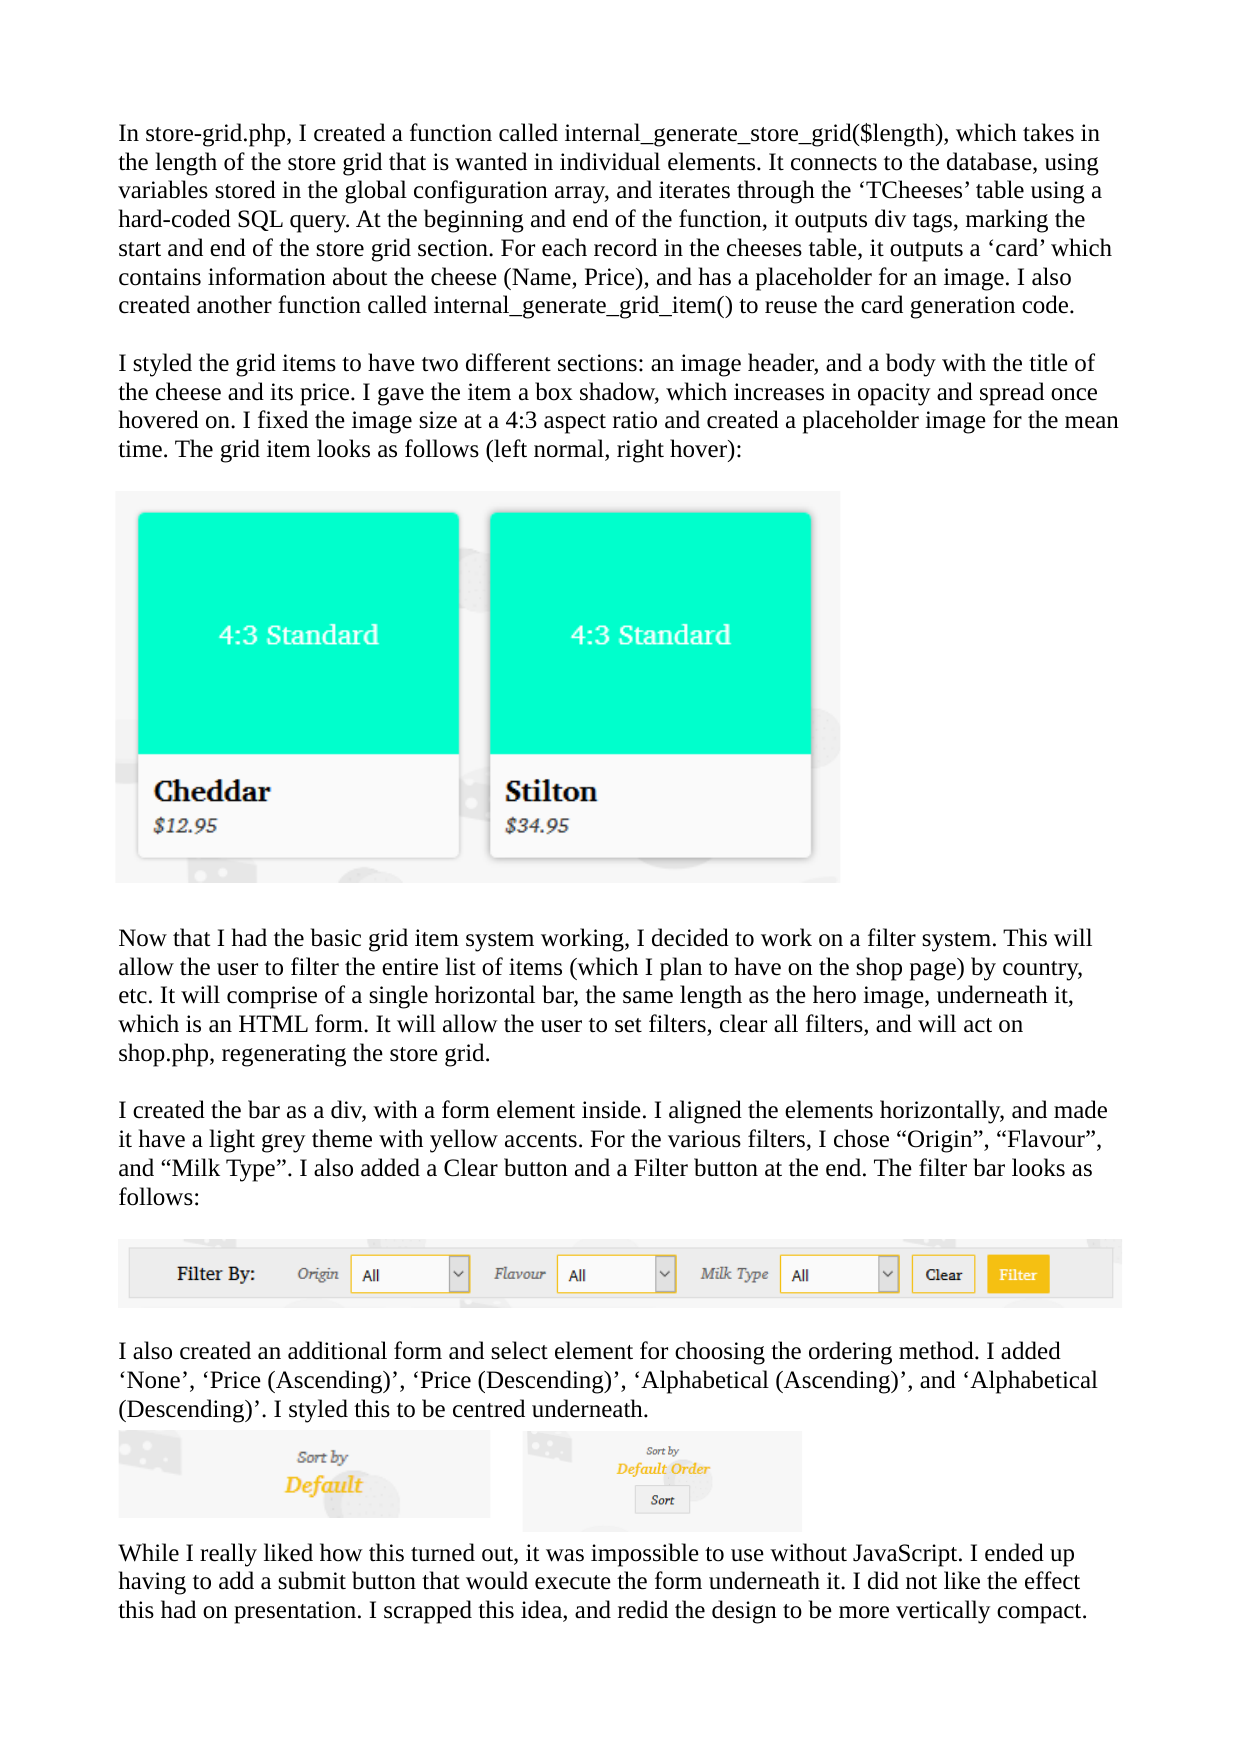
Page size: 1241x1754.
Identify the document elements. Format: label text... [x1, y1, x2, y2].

text While I really liked how this turned out, it was impossible to use without JavaScript. I ended up having to add a submit button that would execute the form underneath it. I did not like the effect this had on presentation. I scrapped this idea, and redid the design to be more vertically compact. [118, 1538, 1122, 1624]
text I also created an additional form and select element for choosing the ordering method. I added ‘None’, ‘Price (Ascending)’, ‘Price (Descending)’, ‘Alphabetical (Ascending)’, and ‘Alphabetical (Descending)’. I styled this to be centred underneath. [118, 1336, 1122, 1423]
text In store-grid.php, I created a function called internal_generate_store_grid($length), which takes in the length of the store grid that is wanted in individual elements. It connects to the database, using variables stored in the global configuration array, and iterates through the ‘TCheeses’ table using a hard-coded SQL query. At the beginning and end of the function, it outputs div tags, marking the start and end of the store grid section. For each record in the cheeses table, it outputs a ‘card’ which contains information about the cheese (Name, Price), and has a placeholder for an image. I also created another function called internal_generate_grid_item() to reuse the card generation code. [118, 118, 1122, 319]
picture [115, 491, 841, 883]
text I styled the grid items to have two different sections: an image header, and a body with the title of the cheese and its price. I gave the item a box shadow, which increases in opacity and spread once hovered on. I fixed the image size at a 4:3 aspect ratio and created a placeholder image for the mean time. The grid item looks as follows (left normal, right hover): [118, 348, 1122, 463]
picture [118, 1430, 491, 1518]
text Now that I had the basic grid item system working, I decided to work on a filter system. This will allow the user to filter the entire list of items (which I plan to have on the shop page) by country, etc. It will comprise of a single horizontal bar, the same length as the hero image, underneath it, which is an HTML form. It will allow the user to set filters, clear all filters, and will act on shop.php, regenerating the store grid. [118, 923, 1122, 1067]
text I created the bar as a div, with a form element inside. I aligned the elements horizontally, and made it have a light grey theme with yellow accents. For the various filters, I chose “Origin”, “Flavour”, and “Milk Type”. I also added a Clear button and a Filter button at the end. The filter bar looks as follows: [118, 1096, 1122, 1211]
picture [522, 1431, 803, 1532]
picture [118, 1239, 1123, 1308]
